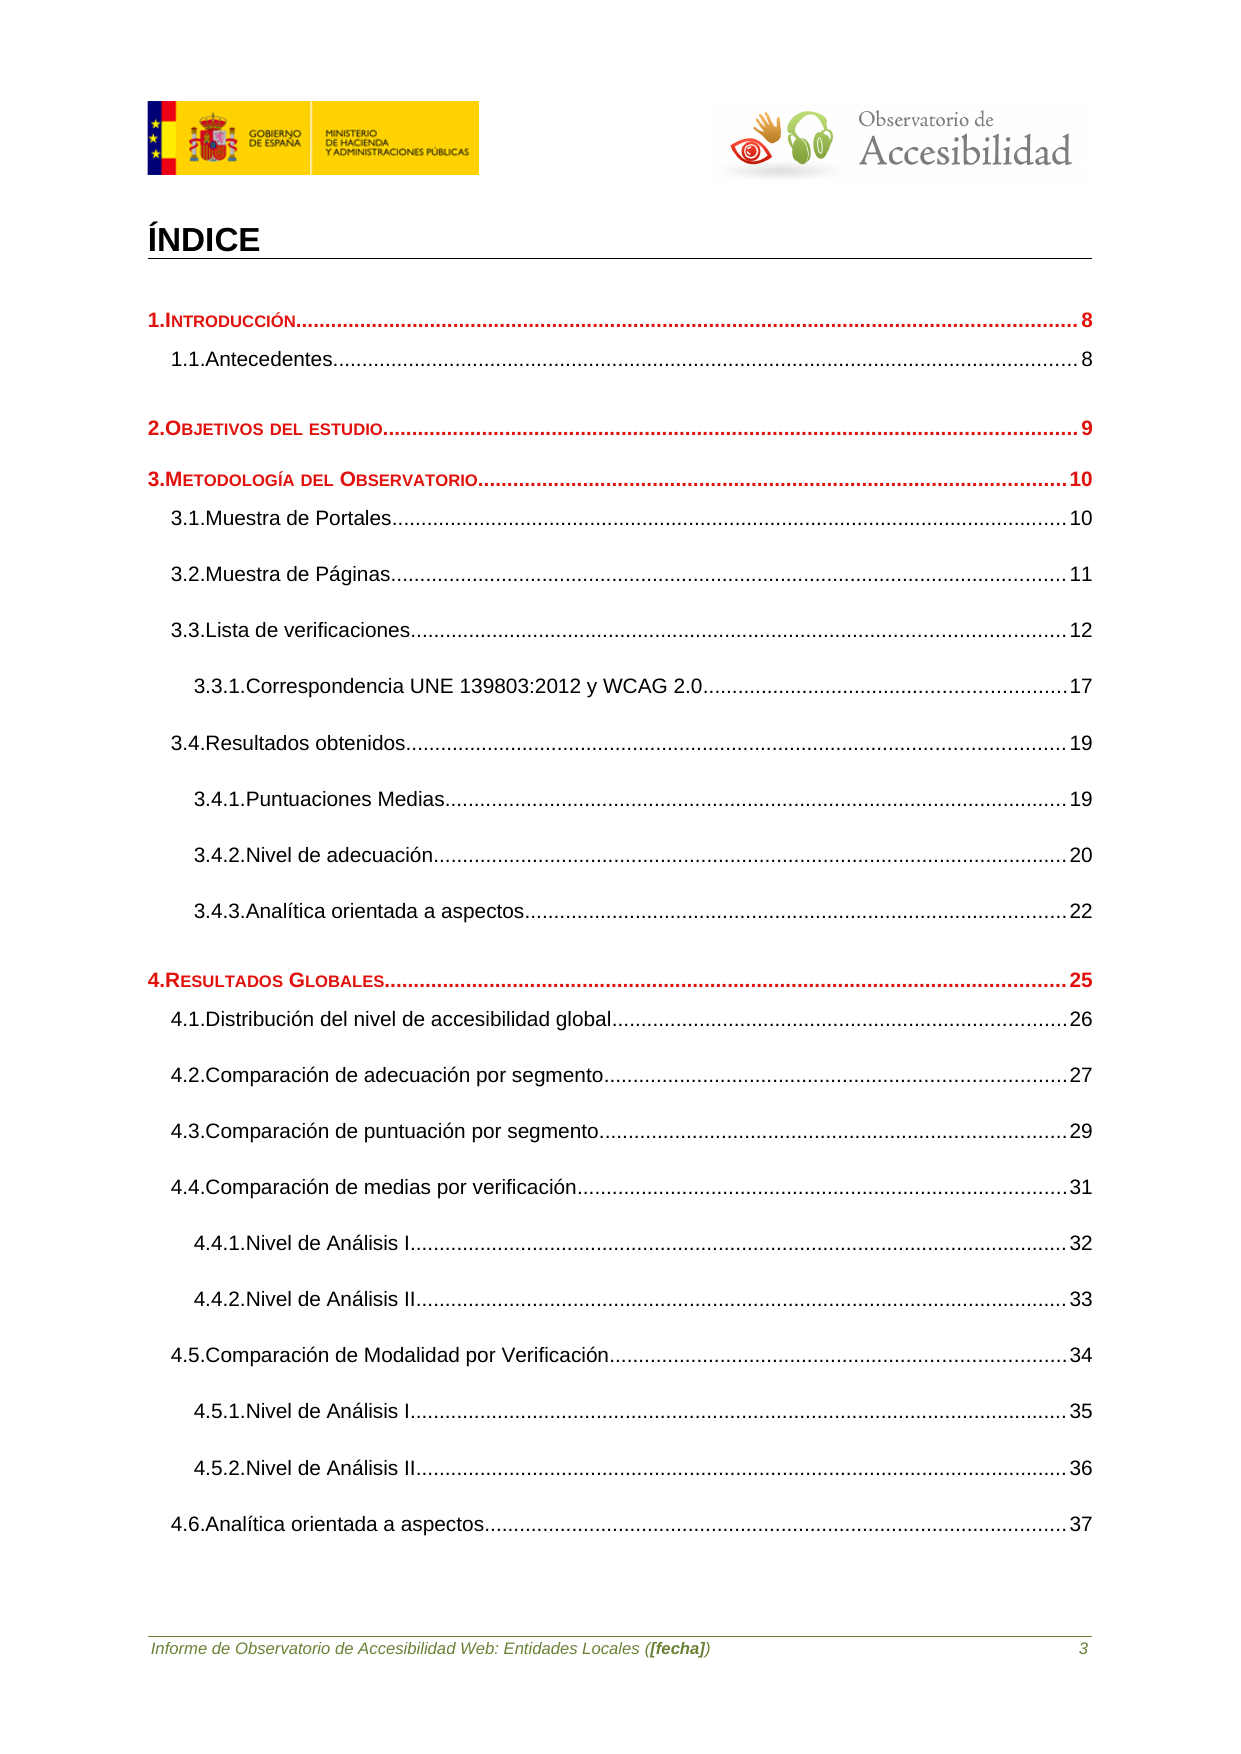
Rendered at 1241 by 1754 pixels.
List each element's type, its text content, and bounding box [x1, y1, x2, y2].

picture [147, 101, 479, 175]
text 4.Resultados Globales 25 [148, 967, 1092, 991]
text 3.3.1.Correspondencia UNE 139803:2012 y WCAG 2.0 17 [193, 674, 1092, 698]
text 4.5.1.Nivel de Análisis I 35 [193, 1399, 1092, 1423]
text 4.4.1.Nivel de Análisis I 32 [193, 1231, 1092, 1255]
text 4.1.Distribución del nivel de accesibilidad global 26 [171, 1006, 1092, 1030]
text 4.2.Comparación de adecuación por segmento 27 [171, 1062, 1092, 1086]
text 4.6.Analítica orientada a aspectos 37 [171, 1512, 1092, 1536]
picture [710, 102, 1086, 185]
text 1.Introducción 8 [148, 308, 1092, 332]
text 3.1.Muestra de Portales 10 [171, 506, 1092, 530]
text 4.4.2.Nivel de Análisis II 33 [193, 1287, 1092, 1311]
text 1.1.Antecedentes 8 [171, 347, 1092, 371]
text 3.4.Resultados obtenidos 19 [171, 730, 1092, 754]
text 4.5.2.Nivel de Análisis II 36 [193, 1456, 1092, 1479]
text Índice [148, 220, 1092, 258]
text 3.4.1.Puntuaciones Medias 19 [193, 787, 1092, 811]
text 4.5.Comparación de Modalidad por Verificación 34 [171, 1343, 1092, 1367]
text 4.4.Comparación de medias por verificación 31 [171, 1175, 1092, 1199]
text 3.3.Lista de verificaciones 12 [171, 618, 1092, 642]
text 2.Objetivos del estudio 9 [148, 416, 1092, 439]
text 3.2.Muestra de Páginas 11 [171, 562, 1092, 586]
text 3.4.3.Analítica orientada a aspectos 22 [193, 899, 1092, 923]
text 3.4.2.Nivel de adecuación 20 [193, 843, 1092, 867]
text 4.3.Comparación de puntuación por segmento 29 [171, 1119, 1092, 1143]
text 3.Metodología del Observatorio 10 [148, 467, 1092, 491]
